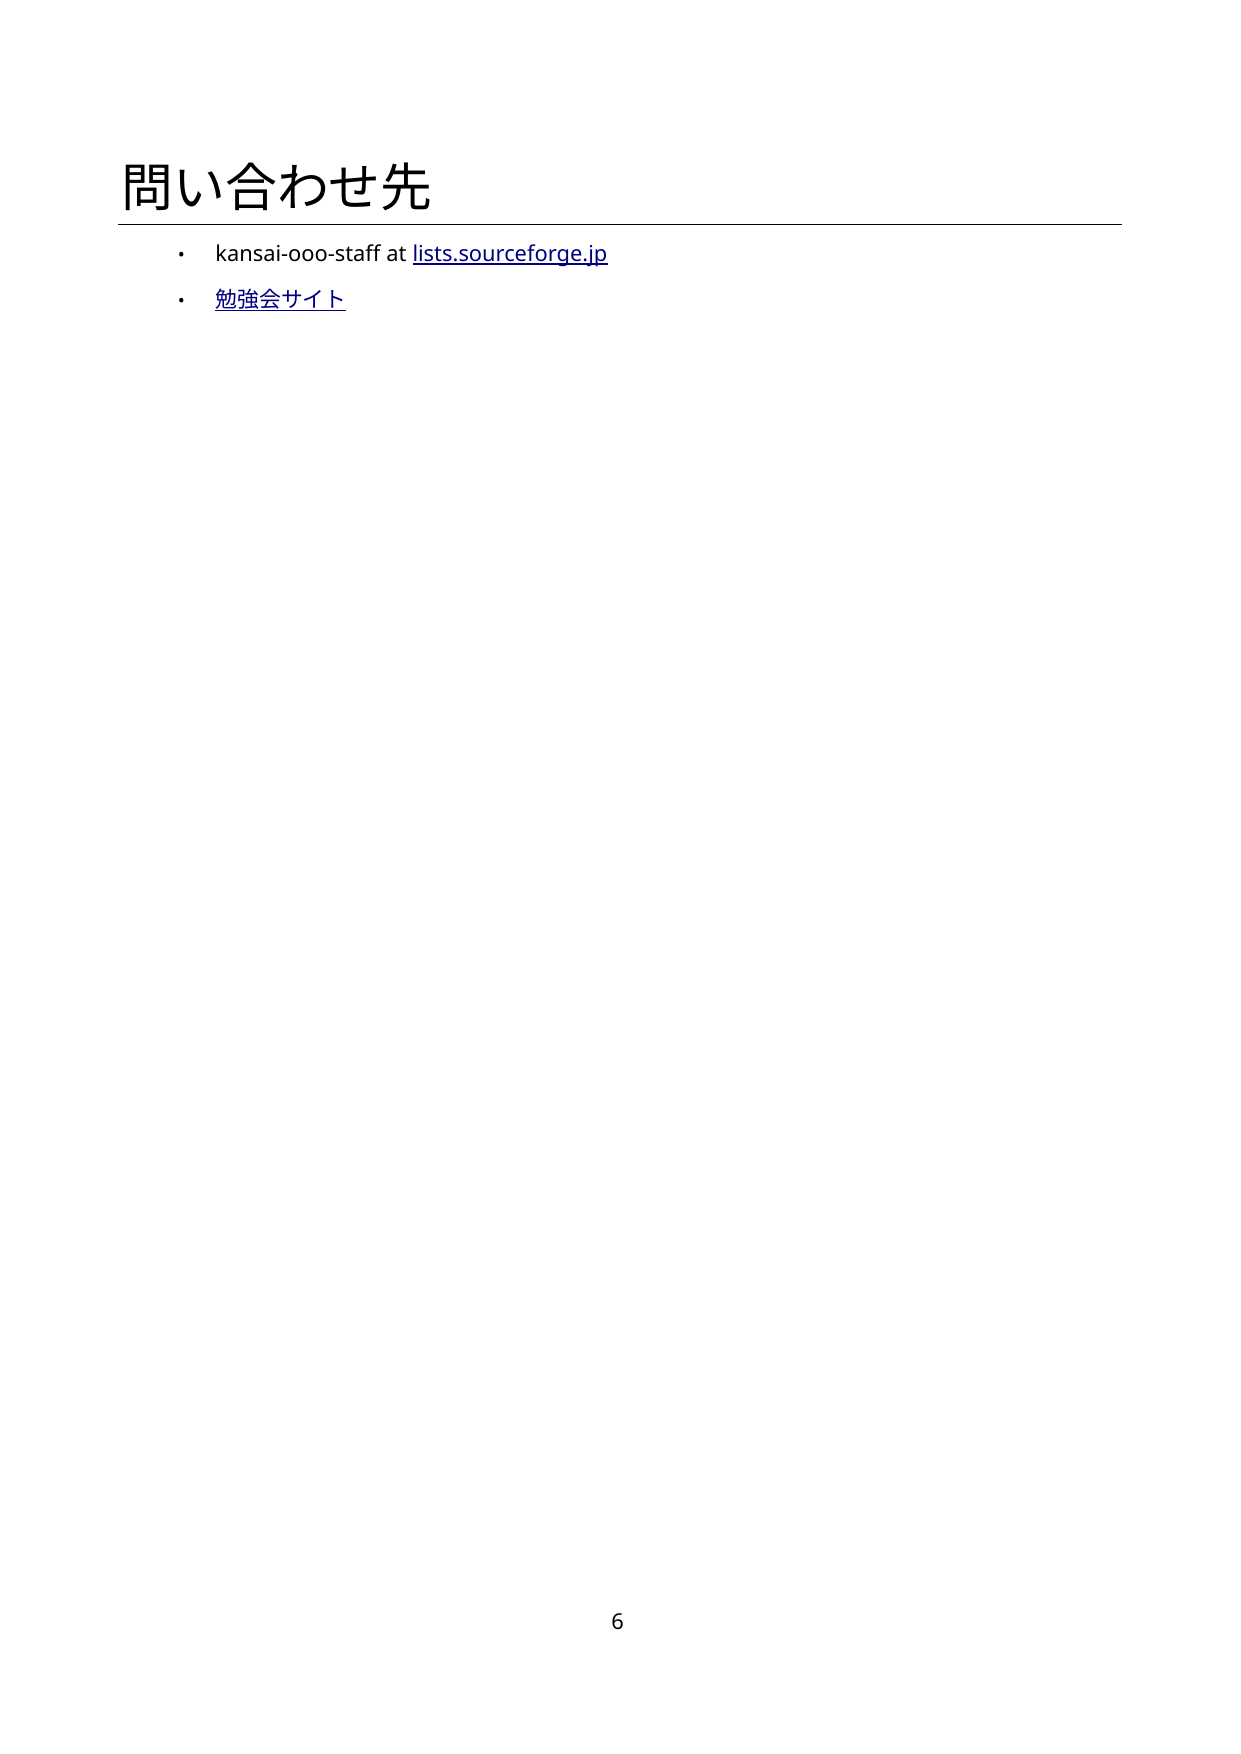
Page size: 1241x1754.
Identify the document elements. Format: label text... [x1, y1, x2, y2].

list kansai-ooo-staff at lists.sourceforge.jp [156, 238, 1122, 268]
subtitle 問い合わせ先 [118, 143, 1122, 224]
list 勉強会サイト [156, 282, 1122, 314]
